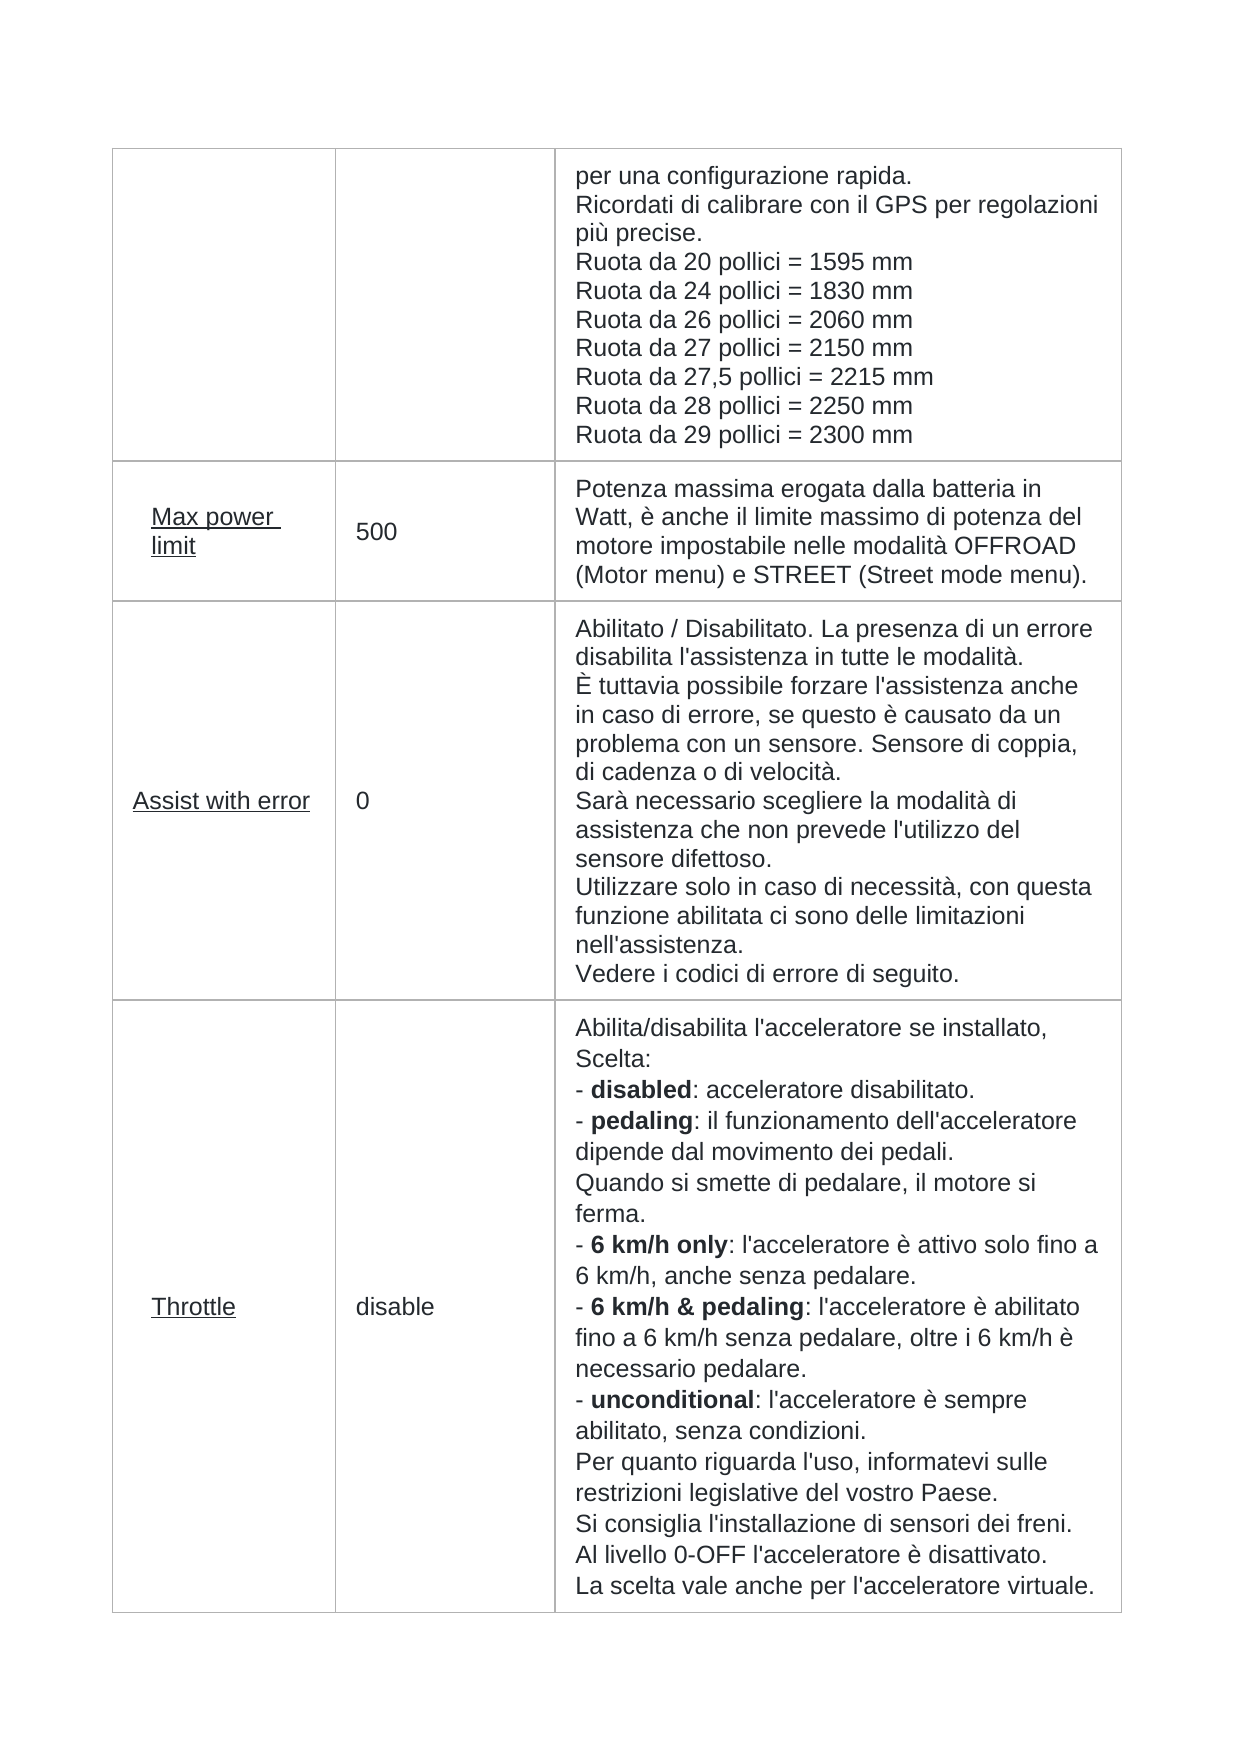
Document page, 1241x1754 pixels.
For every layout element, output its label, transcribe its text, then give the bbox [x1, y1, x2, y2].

table_cell Throttle [113, 1001, 335, 1612]
table_cell [336, 149, 554, 460]
table_cell 500 [336, 462, 554, 600]
table_cell 0 [336, 602, 554, 999]
table_cell [113, 149, 335, 460]
table_cell per una configurazione rapida. Ricordati di calibrare con il GPS per regolazioni più precise. Ruota da 20 pollici = 1595 mm Ruota da 24 pollici = 1830 mm Ruota da 26 pollici = 2060 mm Ruota da 27 pollici = 2150 mm Ruota da 27,5 pollici = 2215 mm Ruota da 28 pollici = 2250 mm Ruota da 29 pollici = 2300 mm [556, 149, 1121, 460]
table_cell Potenza massima erogata dalla batteria in Watt, è anche il limite massimo di potenza del motore impostabile nelle modalità OFFROAD (Motor menu) e STREET (Street mode menu). [556, 462, 1121, 600]
table_cell Abilita/disabilita l'acceleratore se installato, Scelta: - disabled: acceleratore disabilitato. - pedaling: il funzionamento dell'acceleratore dipende dal movimento dei pedali. Quando si smette di pedalare, il motore si ferma. - 6 km/h only: l'acceleratore è attivo solo fino a 6 km/h, anche senza pedalare. - 6 km/h & pedaling: l'acceleratore è abilitato fino a 6 km/h senza pedalare, oltre i 6 km/h è necessario pedalare. - unconditional: l'acceleratore è sempre abilitato, senza condizioni. Per quanto riguarda l'uso, informatevi sulle restrizioni legislative del vostro Paese. Si consiglia l'installazione di sensori dei freni. Al livello 0-OFF l'acceleratore è disattivato. La scelta vale anche per l'acceleratore virtuale. [556, 1001, 1121, 1612]
table_cell disable [336, 1001, 554, 1612]
table_cell Assist with error [113, 602, 335, 999]
table_cell Abilitato / Disabilitato. La presenza di un errore disabilita l'assistenza in tutte le modalità. È tuttavia possibile forzare l'assistenza anche in caso di errore, se questo è causato da un problema con un sensore. Sensore di coppia, di cadenza o di velocità. Sarà necessario scegliere la modalità di assistenza che non prevede l'utilizzo del sensore difettoso. Utilizzare solo in caso di necessità, con questa funzione abilitata ci sono delle limitazioni nell'assistenza. Vedere i codici di errore di seguito. [556, 602, 1121, 999]
table_cell Max power limit [113, 462, 335, 600]
